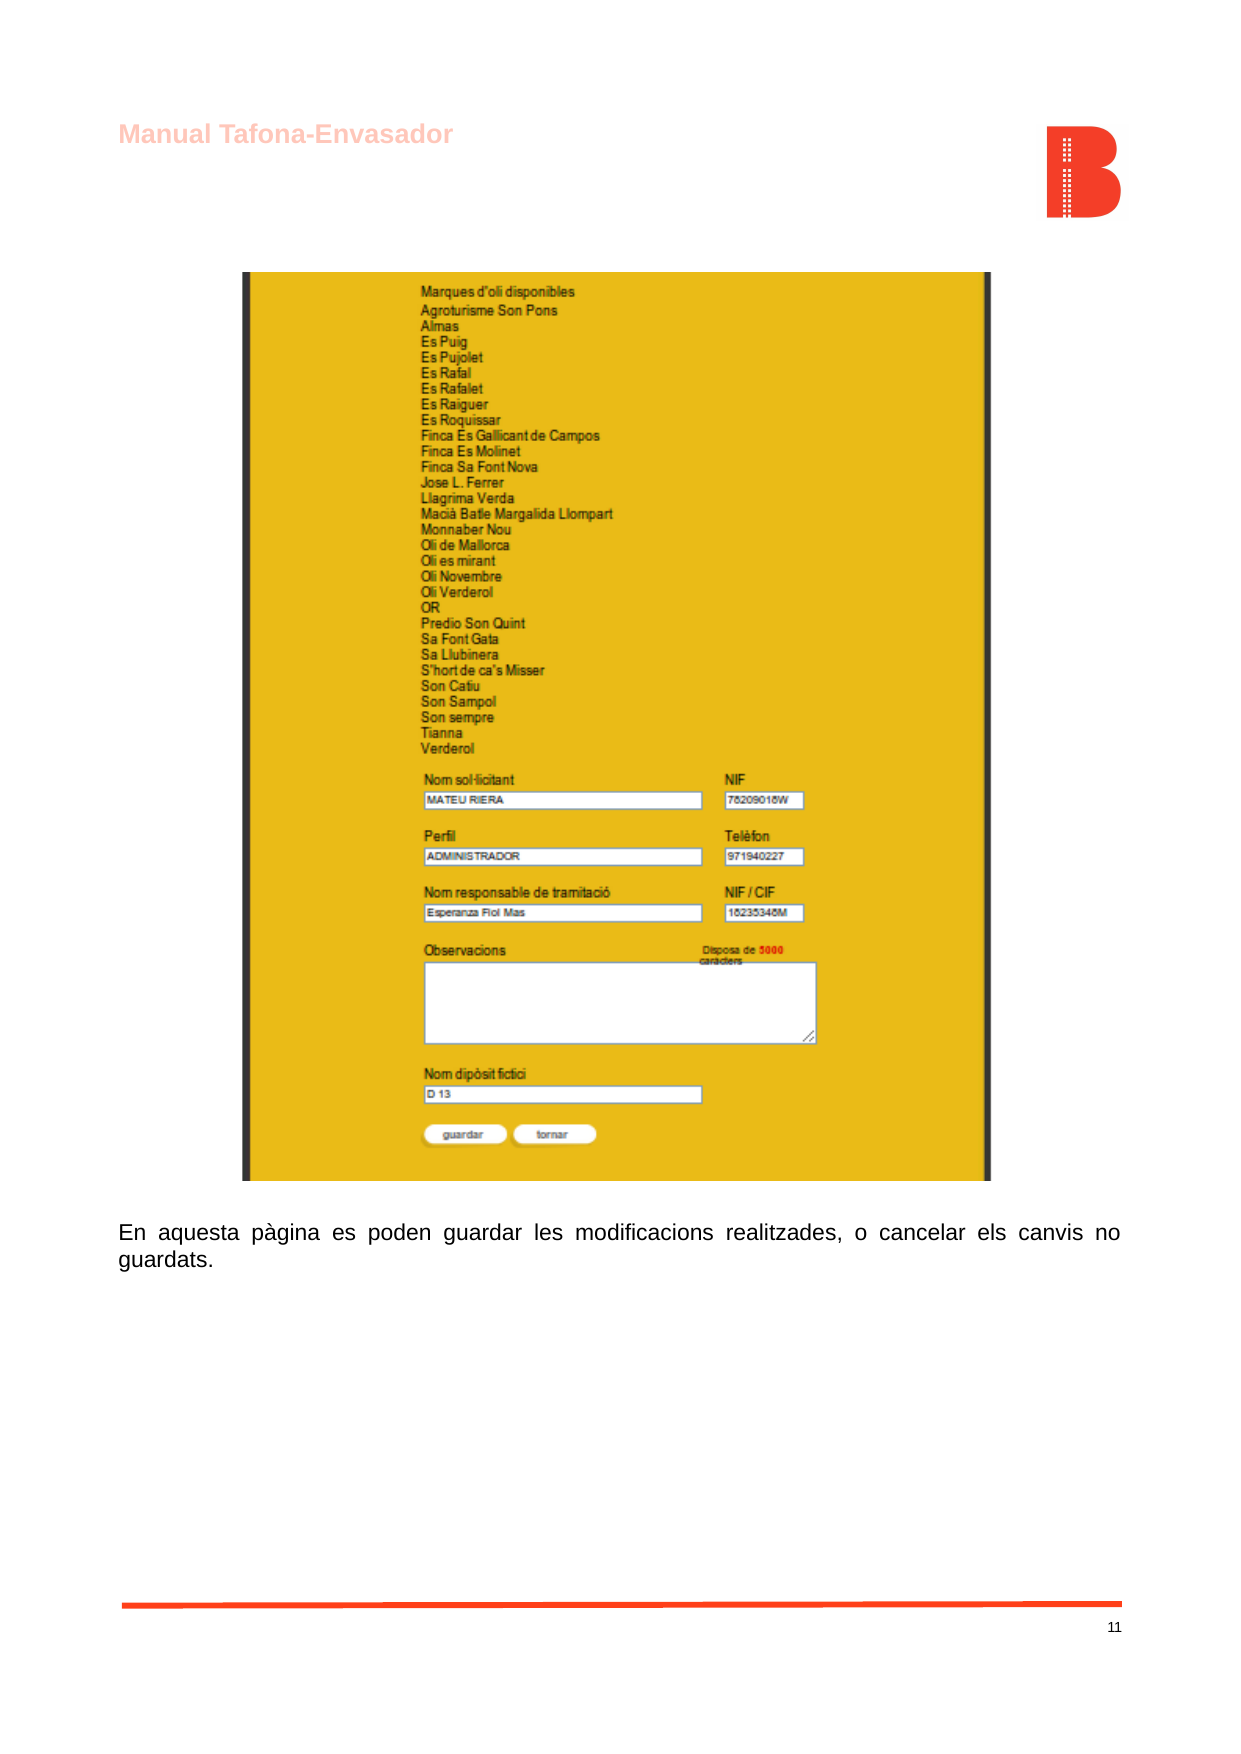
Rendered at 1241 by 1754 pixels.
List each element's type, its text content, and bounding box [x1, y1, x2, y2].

picture [242, 272, 999, 1181]
text En aquesta pàgina es poden guardar les modificacions realitzades, o cancelar els canvis no guardats. [118, 1219, 1122, 1272]
picture [1036, 124, 1130, 221]
